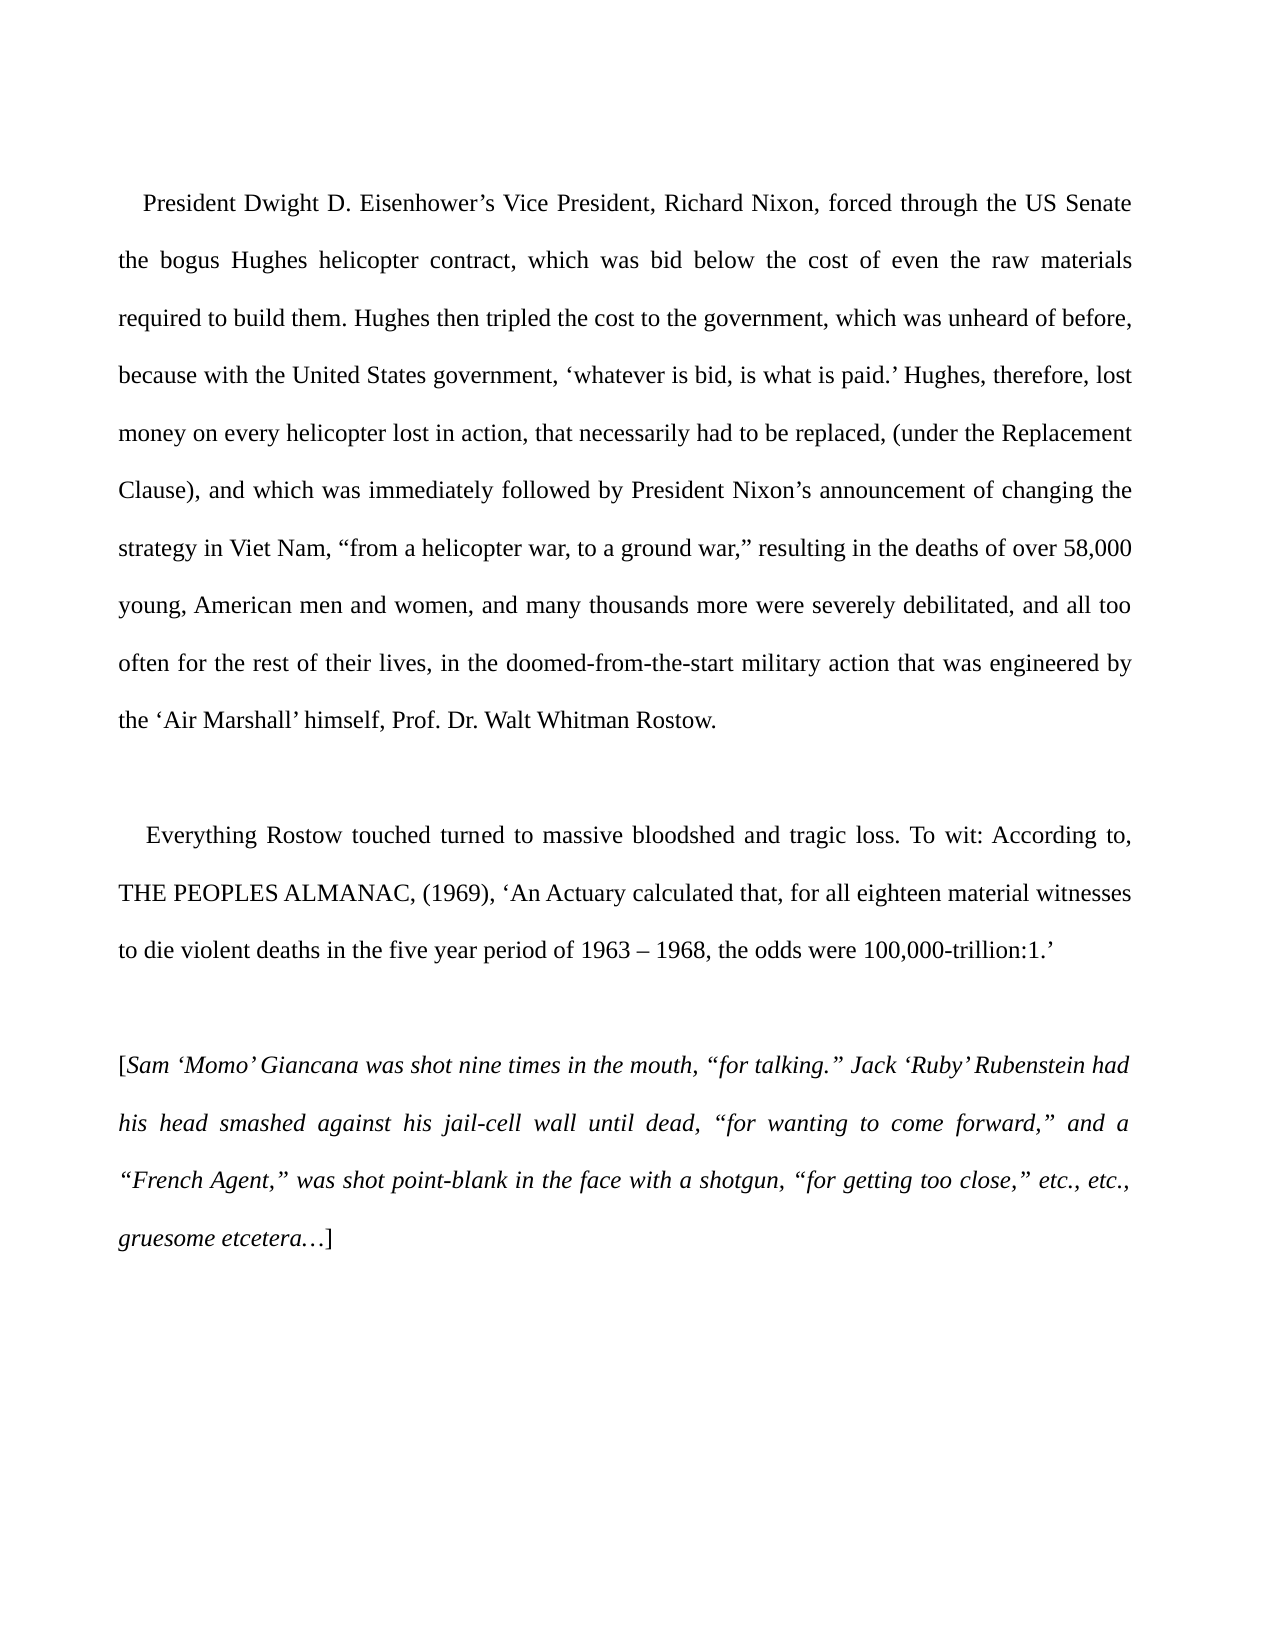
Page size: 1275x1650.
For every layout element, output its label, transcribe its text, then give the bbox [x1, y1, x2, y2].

text Everything Rostow touched turned to massive bloodshed and tragic loss. To wit: According to, THE PEOPLES ALMANAC, (1969), ‘An Actuary calculated that, for all eighteen material witnesses to die violent deaths in the five year period of 1963 – 1968, the odds were 100,000-trillion:1.’ [118, 820, 1133, 964]
text [Sam ‘Momo’ Giancana was shot nine times in the mouth, “for talking.” Jack ‘Ruby’ Rubenstein had his head smashed against his jail-cell wall until dead, “for wanting to come forward,” and a “French Agent,” was shot point-blank in the face with a shotgun, “for getting too close,” etc., etc., gruesome etcetera…] [118, 1050, 1133, 1252]
text President Dwight D. Eisenhower’s Vice President, Richard Nixon, forced through the US Senate the bogus Hughes helicopter contract, which was bid below the cost of even the raw materials required to build them. Hughes then tripled the cost to the government, which was unheard of before, because with the United States government, ‘whatever is bid, is what is paid.’ Hughes, therefore, lost money on every helicopter lost in action, that necessarily had to be replaced, (under the Replacement Clause), and which was immediately followed by President Nixon’s announcement of changing the strategy in Viet Nam, “from a helicopter war, to a ground war,” resulting in the deaths of over 58,000 young, American men and women, and many thousands more were severely debilitated, and all too often for the rest of their lives, in the doomed-from-the-start military action that was engineered by the ‘Air Marshall’ himself, Prof. Dr. Walt Whitman Rostow. [118, 188, 1133, 734]
